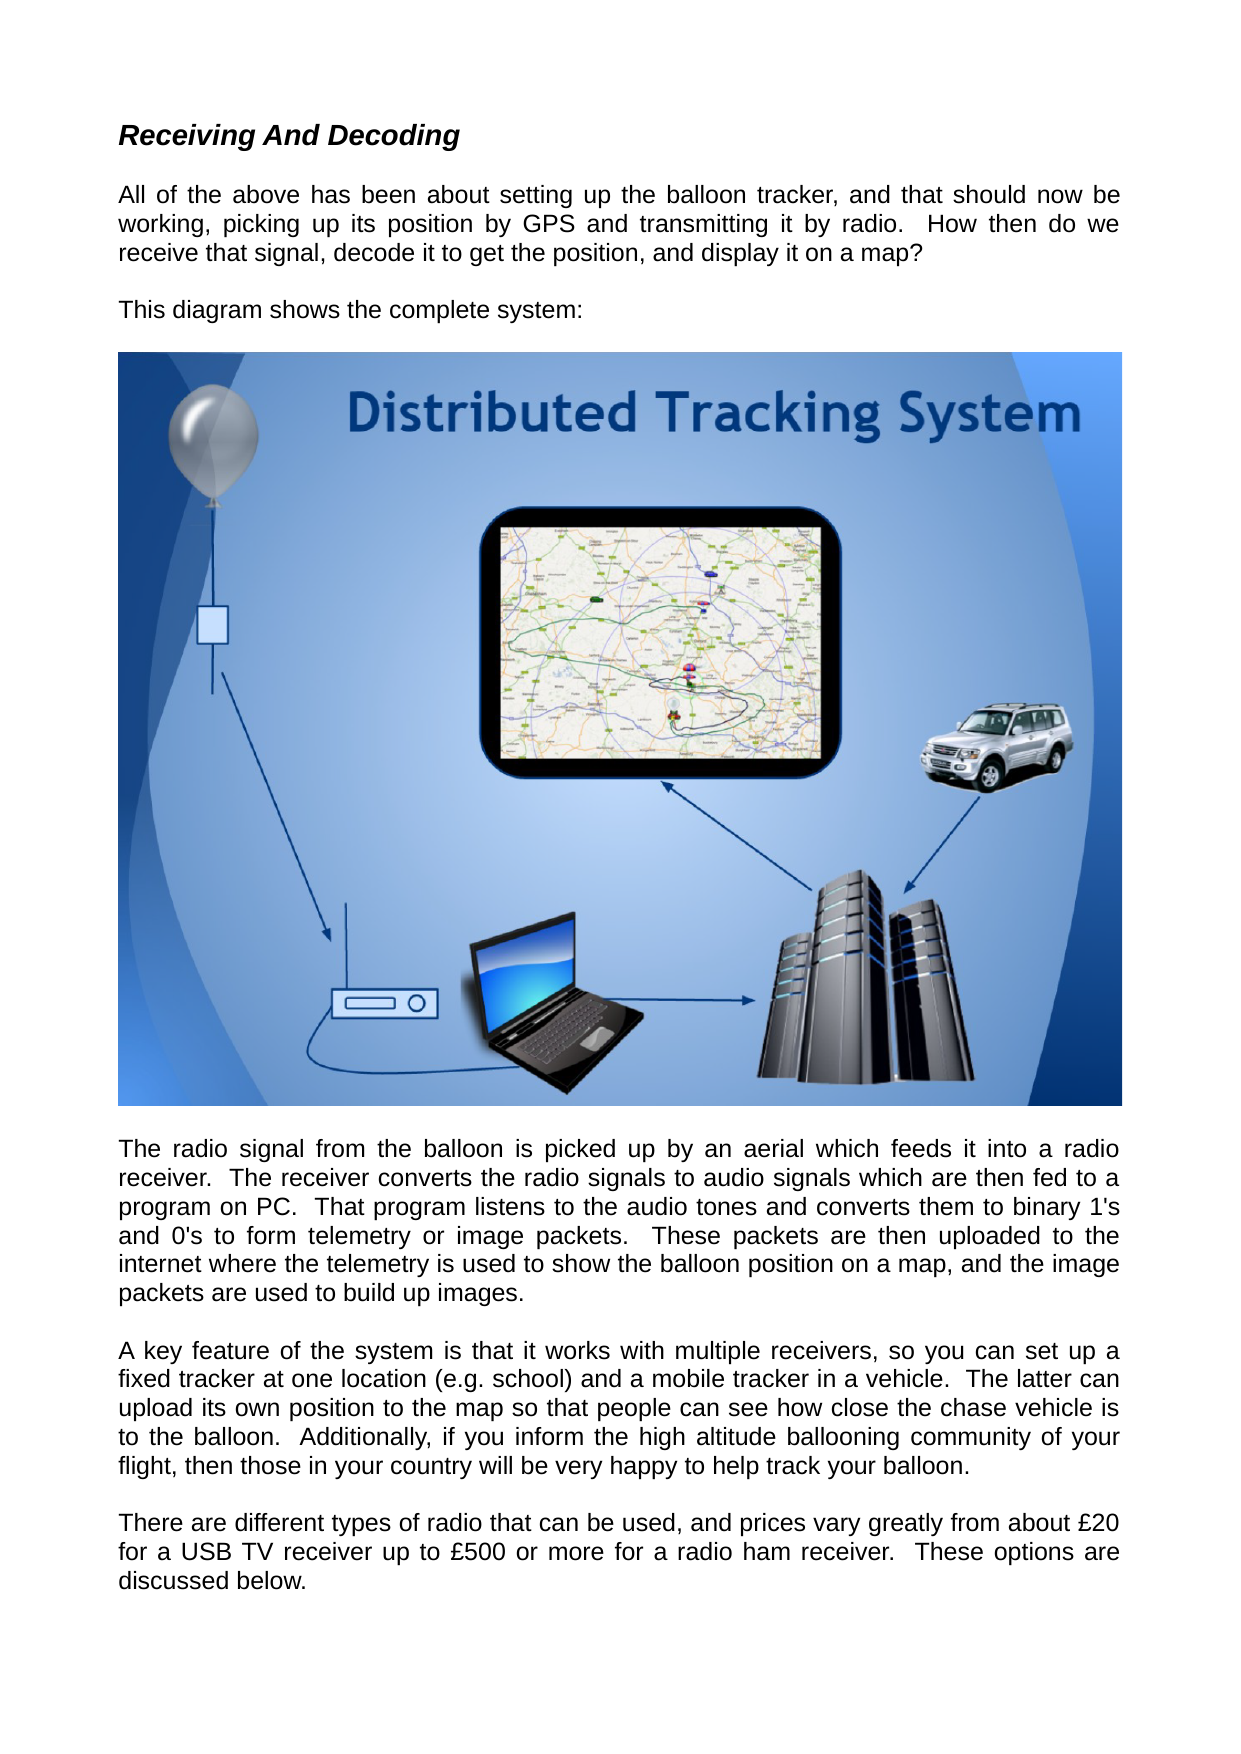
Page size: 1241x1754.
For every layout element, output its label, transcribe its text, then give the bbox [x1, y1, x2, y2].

text A key feature of the system is that it works with multiple receivers, so you can set up a fixed tracker at one location (e.g. school) and a mobile tracker in a vehicle. The latter can upload its own position to the map so that people can see how close the chase vehicle is to the balloon. Additionally, if you inform the high altitude ballooning community of your flight, then those in your country will be very happy to help track your balloon. [118, 1336, 1122, 1479]
text There are different types of radio that can be used, and prices vary greatly from about £20 for a USB TV receiver up to £500 or more for a radio ham receiver. These options are discussed below. [118, 1508, 1122, 1594]
text This diagram shows the complete system: [118, 295, 1122, 324]
picture [118, 352, 1123, 1106]
text Receiving And Decoding [118, 118, 1122, 152]
text The radio signal from the balloon is picked up by an aerial which feeds it into a radio receiver. The receiver converts the radio signals to audio signals which are then fed to a program on PC. That program listens to the audio tones and converts them to binary 1's and 0's to form telemetry or image packets. These packets are then uploaded to the internet where the telemetry is used to show the balloon position on a map, and the image packets are used to build up images. [118, 1134, 1122, 1307]
text All of the above has been about setting up the balloon tracker, and that should now be working, picking up its position by GPS and transmitting it by radio. How then do we receive that signal, decode it to get the position, and display it on a map? [118, 180, 1122, 267]
